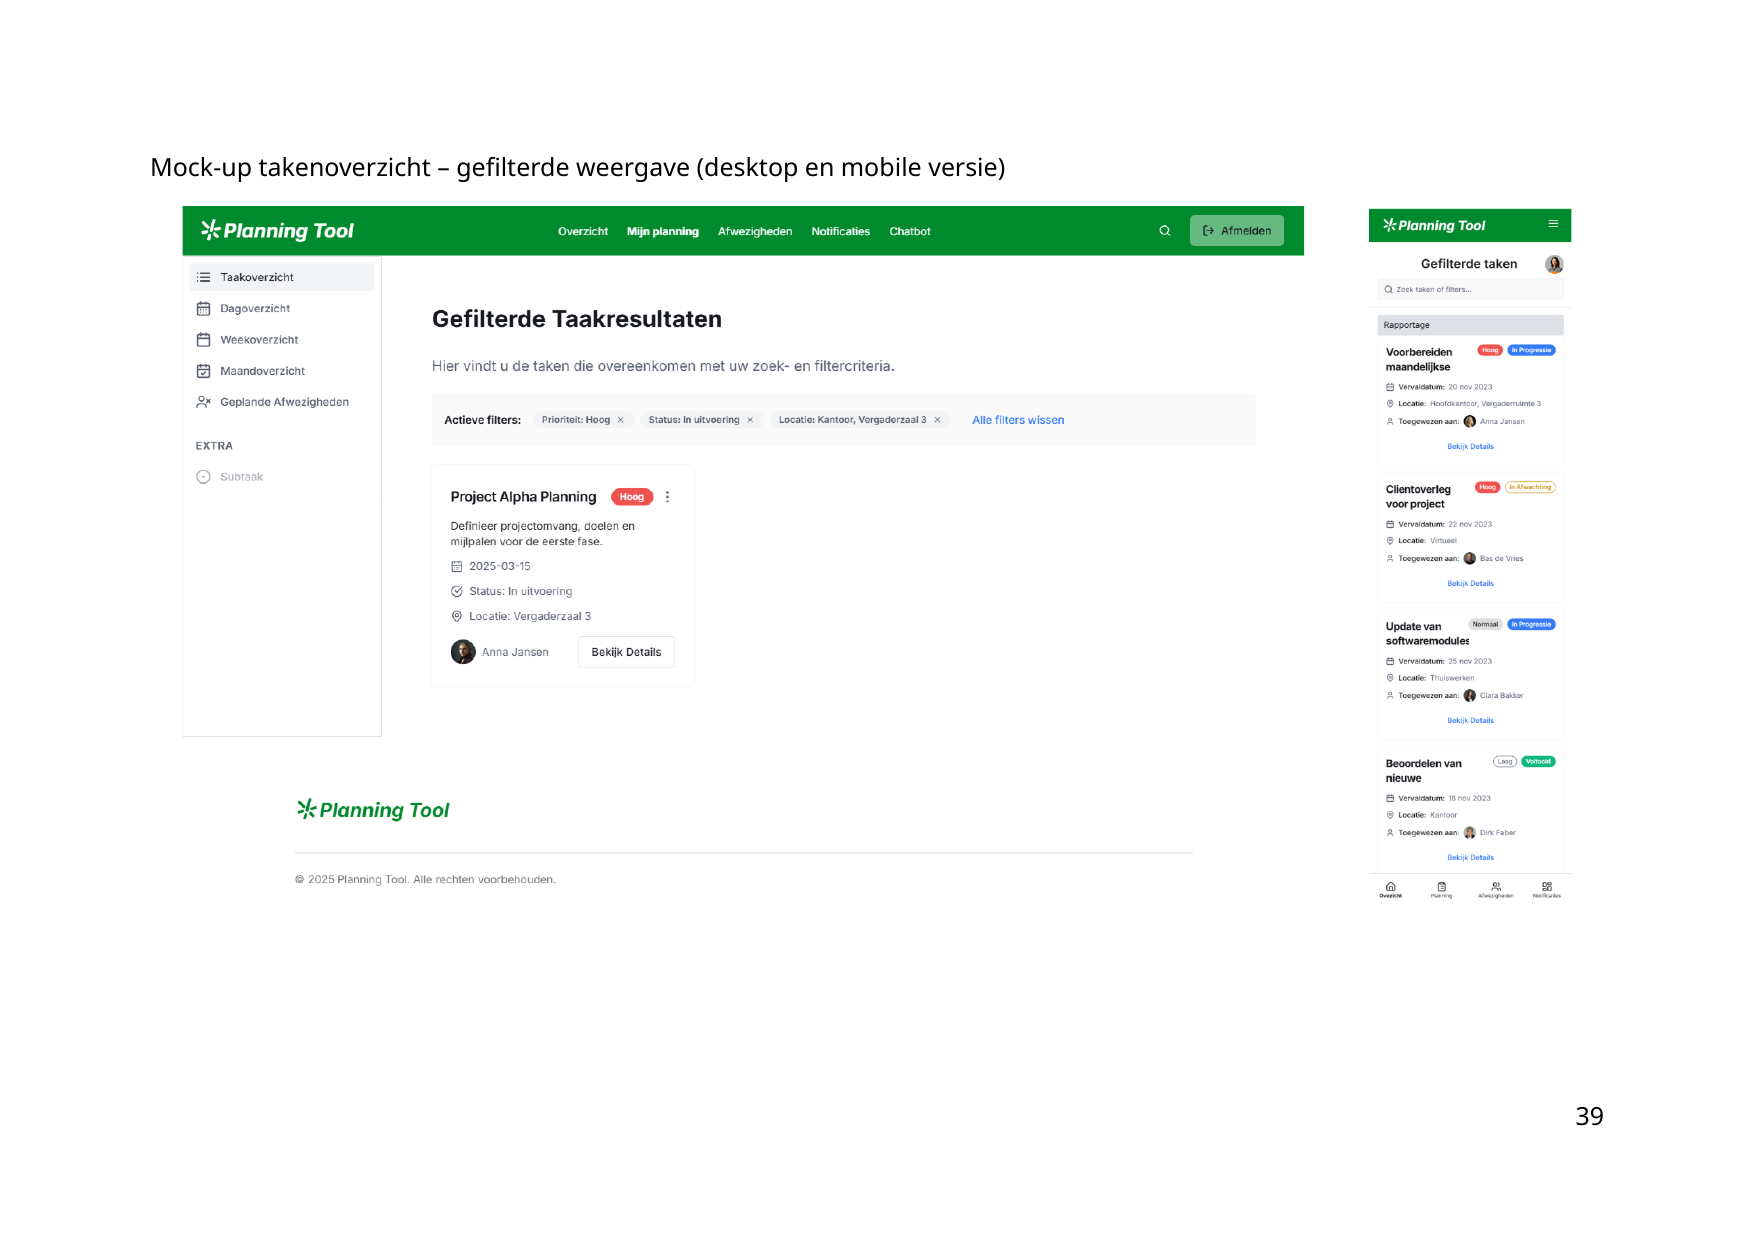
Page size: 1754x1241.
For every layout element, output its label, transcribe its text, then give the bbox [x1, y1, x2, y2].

text Mock-up takenoverzicht – gefilterde weergave (desktop en mobile versie) [150, 150, 1604, 184]
picture [182, 206, 1305, 907]
picture [1369, 208, 1572, 907]
